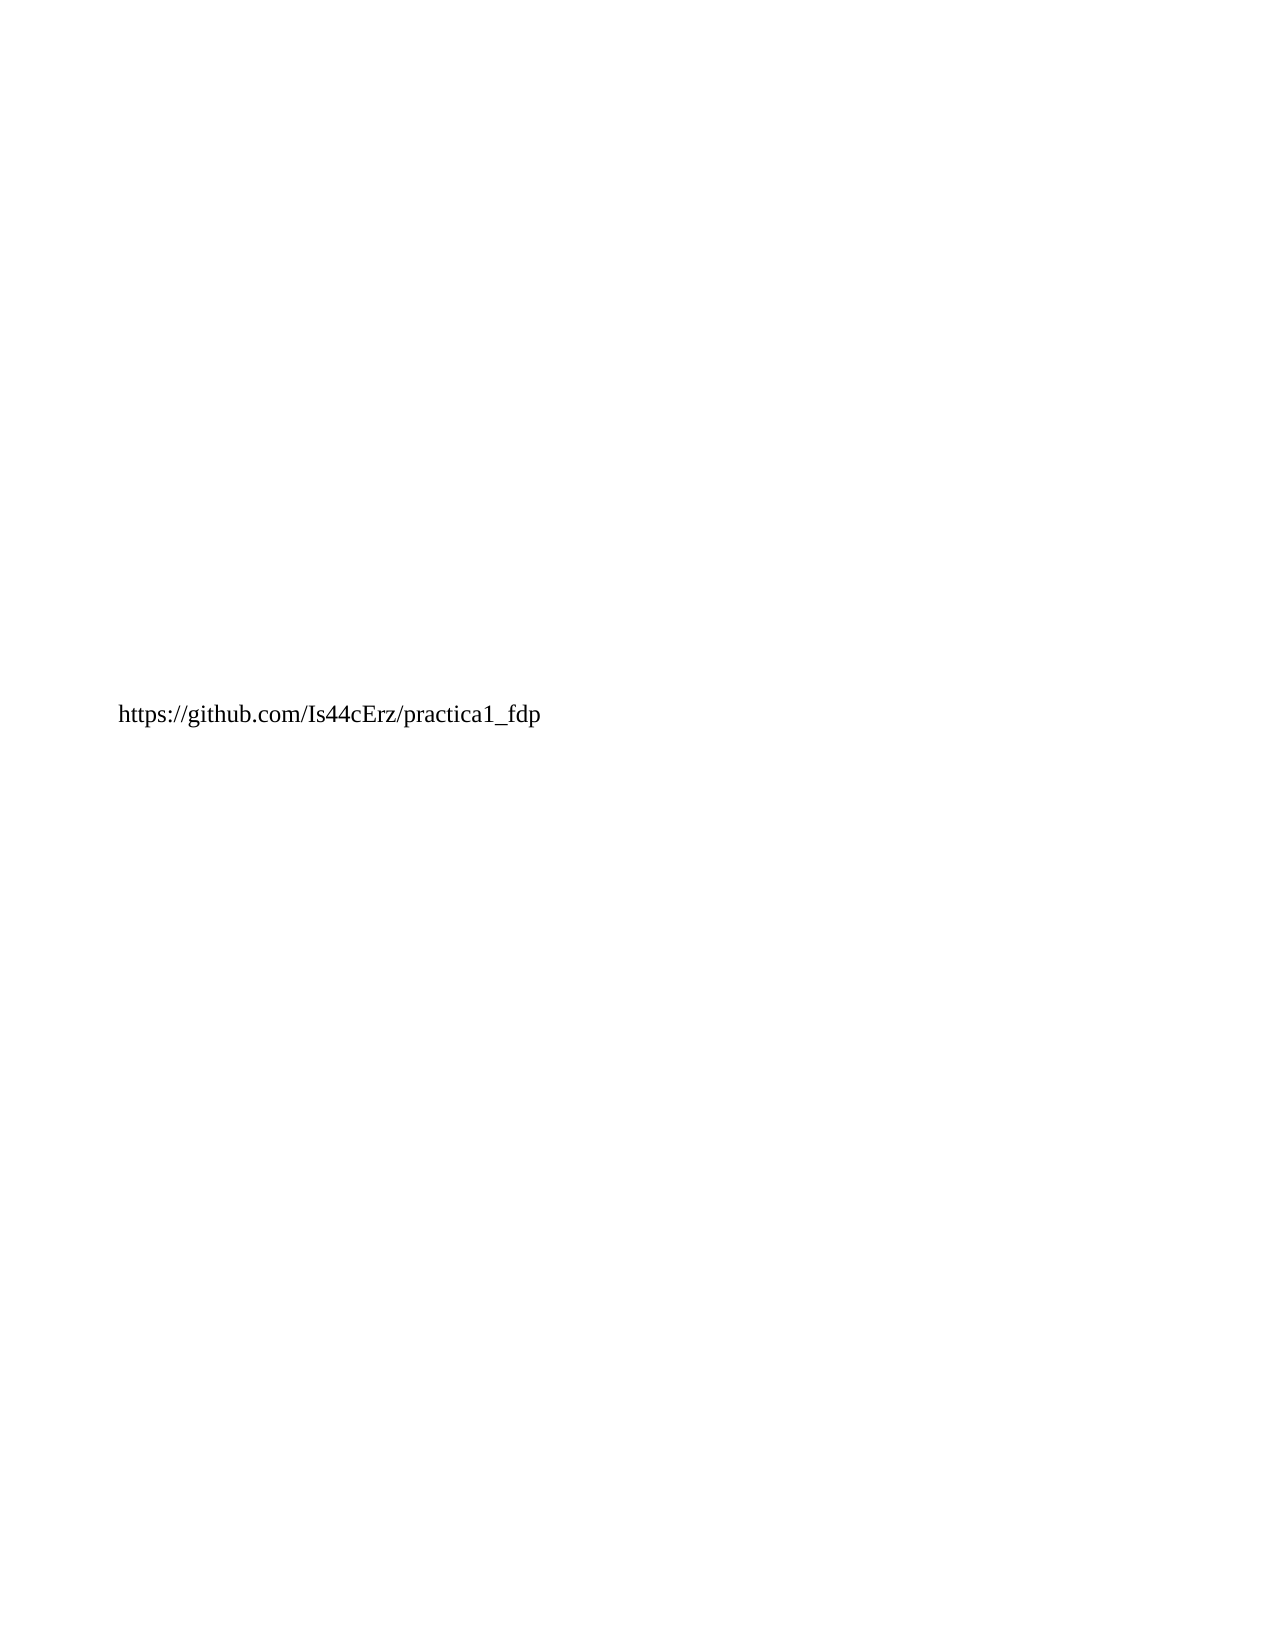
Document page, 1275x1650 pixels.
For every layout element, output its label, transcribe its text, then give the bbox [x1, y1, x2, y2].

text https://github.com/Is44cErz/practica1_fdp [387, 699, 430, 728]
text https://github.com/Is44cErz/practica1_fdp [605, 699, 712, 728]
text https://github.com/Is44cErz/practica1_fdp [118, 699, 250, 728]
text https://github.com/Is44cErz/practica1_fdp [896, 699, 935, 728]
text https://github.com/Is44cErz/practica1_fdp [468, 699, 597, 728]
text https://github.com/Is44cErz/practica1_fdp [1102, 699, 1205, 728]
text https://github.com/Is44cErz/practica1_fdp [704, 699, 742, 728]
